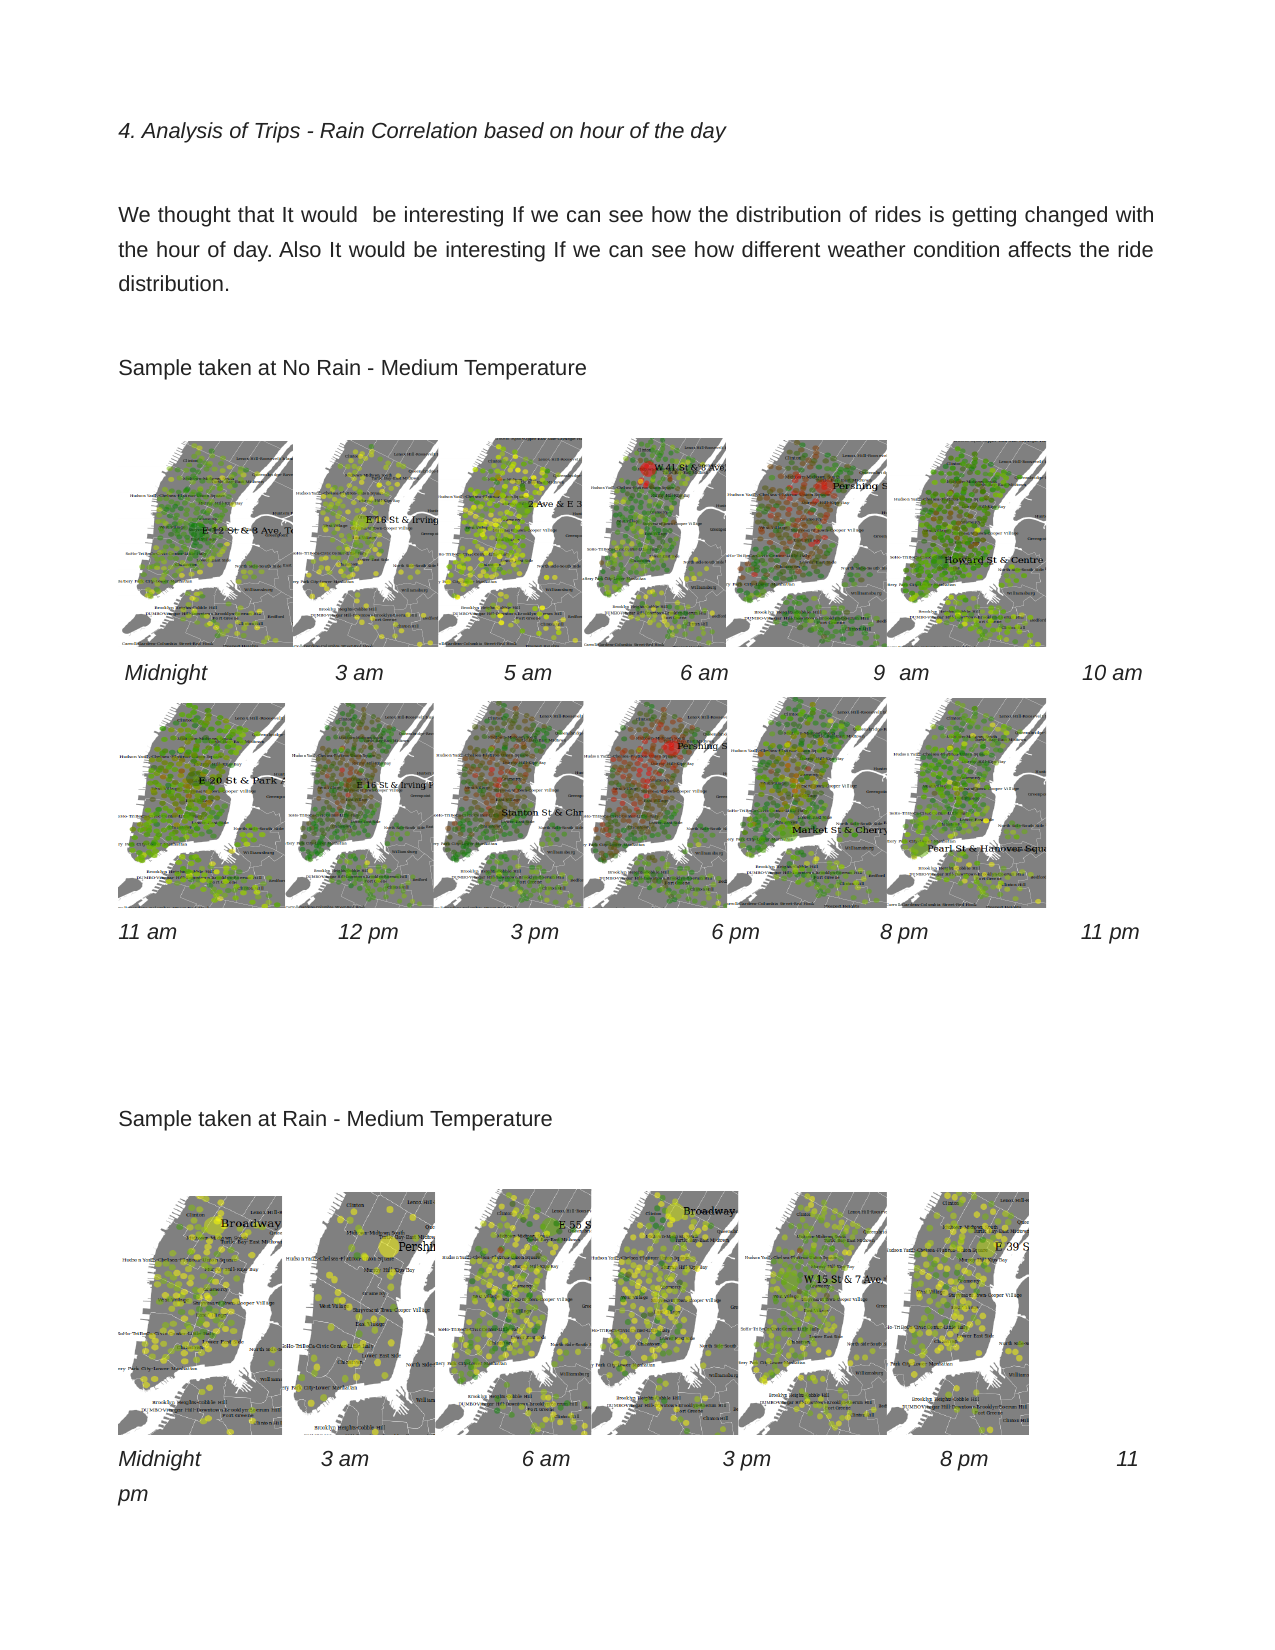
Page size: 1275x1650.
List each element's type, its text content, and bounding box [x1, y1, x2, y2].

picture [118, 1189, 1029, 1435]
picture [118, 438, 1047, 647]
text Sample taken at No Rain - Medium Temperature [118, 355, 1157, 380]
text 11 am 12 pm 3 pm 6 pm 8 pm 11 pm [118, 919, 1157, 944]
text Midnight 3 am 5 am 6 am 9 am 10 am [118, 657, 1157, 686]
text 4. Analysis of Trips - Rain Correlation based on hour of the day [118, 118, 1157, 143]
text Midnight 3 am 6 am 3 pm 8 pm 11 pm [118, 1446, 1157, 1506]
picture [118, 697, 1047, 908]
text We thought that It would be interesting If we can see how the distribution of rides is getting changed with the hour of day. Also It would be interesting If we can see how different weather condition affects the ride distribution. [118, 202, 1157, 296]
text Sample taken at Rain - Medium Temperature [118, 1106, 1157, 1131]
